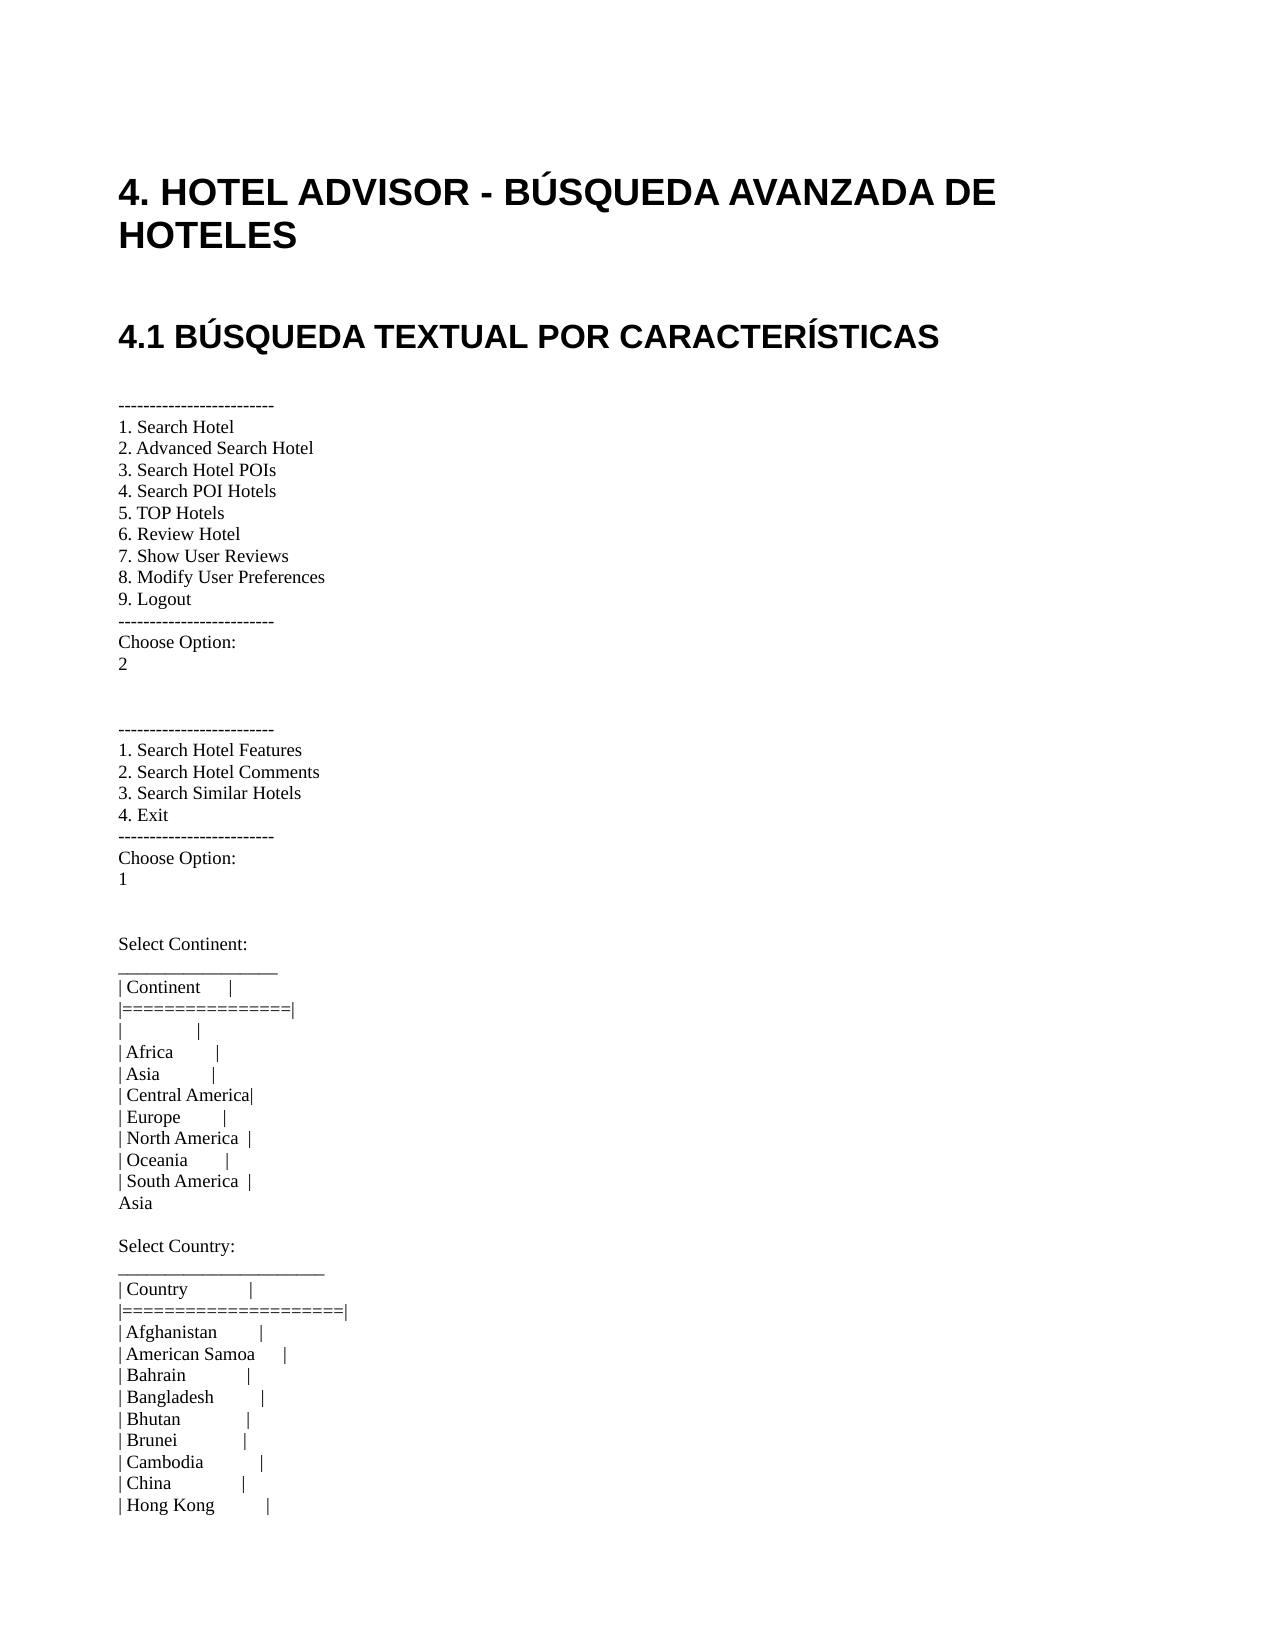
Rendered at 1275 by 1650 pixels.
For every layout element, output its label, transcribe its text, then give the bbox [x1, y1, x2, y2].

text | Continent | [118, 976, 1157, 998]
text 7. Show User Reviews [118, 545, 1157, 566]
text 6. Review Hotel [118, 523, 1157, 545]
text | Brunei | [118, 1429, 1157, 1451]
text | Afghanistan | [118, 1321, 1157, 1343]
text | Oceania | [118, 1149, 1157, 1170]
text | South America | [118, 1170, 1157, 1192]
text 4. Exit [118, 804, 1157, 825]
text 3. Search Similar Hotels [118, 782, 1157, 804]
text |================| [118, 998, 1157, 1019]
text | Central America| [118, 1084, 1157, 1106]
text | Cambodia | [118, 1451, 1157, 1472]
text Choose Option: [118, 847, 1157, 868]
text |=====================| [118, 1299, 1157, 1321]
text | Africa | [118, 1041, 1157, 1062]
text Select Country: [118, 1235, 1157, 1256]
text 4. Search POI Hotels [118, 480, 1157, 502]
text | Bangladesh | [118, 1386, 1157, 1407]
text 9. Logout [118, 588, 1157, 609]
text 1. Search Hotel [118, 416, 1157, 437]
text 2. Search Hotel Comments [118, 761, 1157, 782]
text Select Continent: [118, 933, 1157, 954]
text | China | [118, 1472, 1157, 1494]
text | Europe | [118, 1106, 1157, 1127]
text | Bahrain | [118, 1364, 1157, 1386]
text 1. Search Hotel Features [118, 739, 1157, 761]
text | Asia | [118, 1062, 1157, 1084]
text ------------------------- [118, 394, 1157, 416]
subtitle 4.1 BÚSQUEDA TEXTUAL POR CARACTERÍSTICAS [118, 316, 1157, 355]
text 8. Modify User Preferences [118, 566, 1157, 588]
text 1 [118, 868, 1157, 890]
text Choose Option: [118, 631, 1157, 653]
text ------------------------- [118, 717, 1157, 739]
text Asia [118, 1192, 1157, 1213]
text | Country | [118, 1278, 1157, 1299]
text ------------------------- [118, 609, 1157, 631]
text ______________________ [118, 1256, 1157, 1278]
text | Hong Kong | [118, 1494, 1157, 1515]
text ------------------------- [118, 825, 1157, 847]
text | Bhutan | [118, 1407, 1157, 1429]
text | North America | [118, 1127, 1157, 1149]
text _________________ [118, 954, 1157, 976]
text | American Samoa | [118, 1343, 1157, 1364]
text | | [118, 1019, 1157, 1041]
text 2. Advanced Search Hotel [118, 437, 1157, 459]
subtitle 4. HOTEL ADVISOR - BÚSQUEDA AVANZADA DE HOTELES [118, 169, 1157, 257]
text 3. Search Hotel POIs [118, 459, 1157, 480]
text 2 [118, 653, 1157, 674]
text 5. TOP Hotels [118, 502, 1157, 523]
